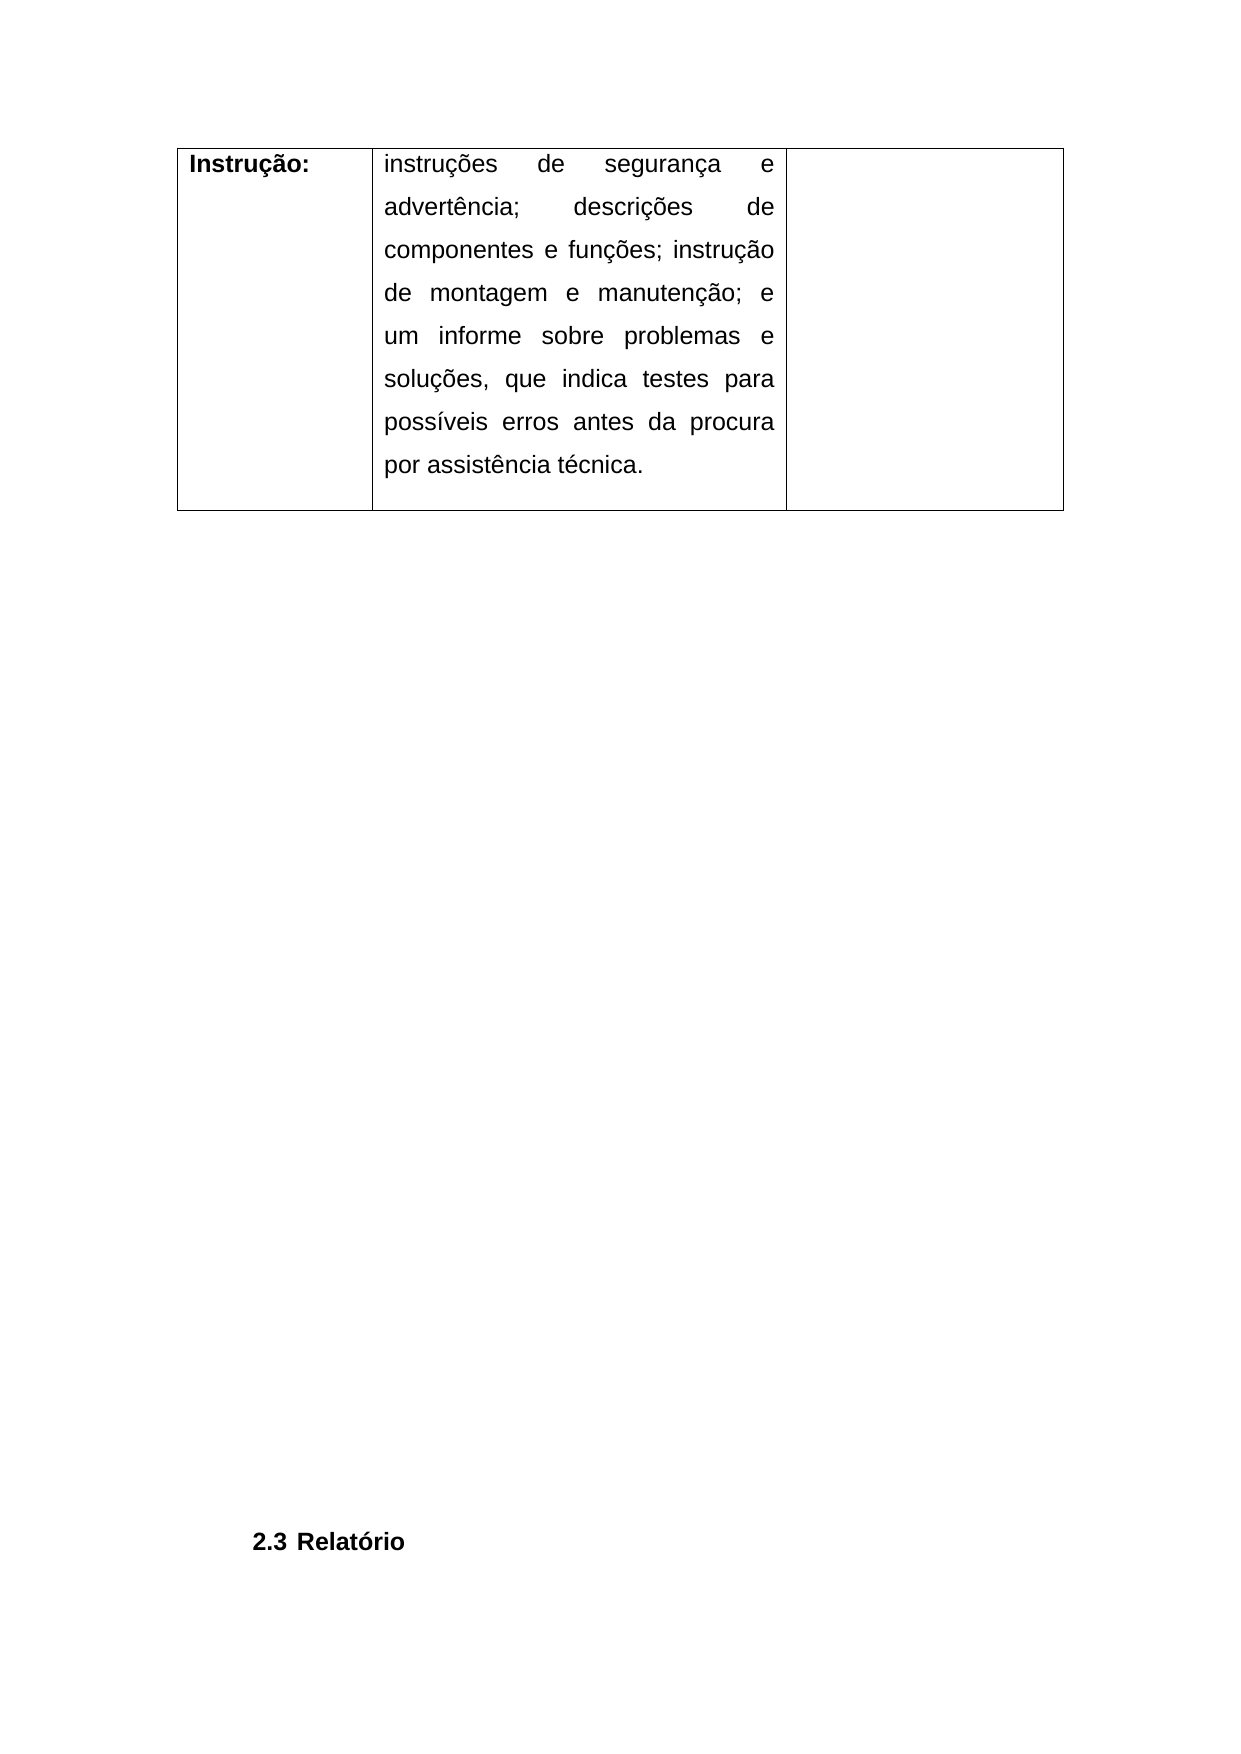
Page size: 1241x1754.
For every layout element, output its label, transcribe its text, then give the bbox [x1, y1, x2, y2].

subtitle Relatório [252, 1527, 1063, 1555]
table_cell [787, 149, 1063, 510]
table_cell Instrução: [178, 149, 372, 510]
table_cell instruções de segurança e advertência; descrições de componentes e funções; instrução de montagem e manutenção; e um informe sobre problemas e soluções, que indica testes para possíveis erros antes da procura por assistência técnica. [373, 149, 786, 510]
